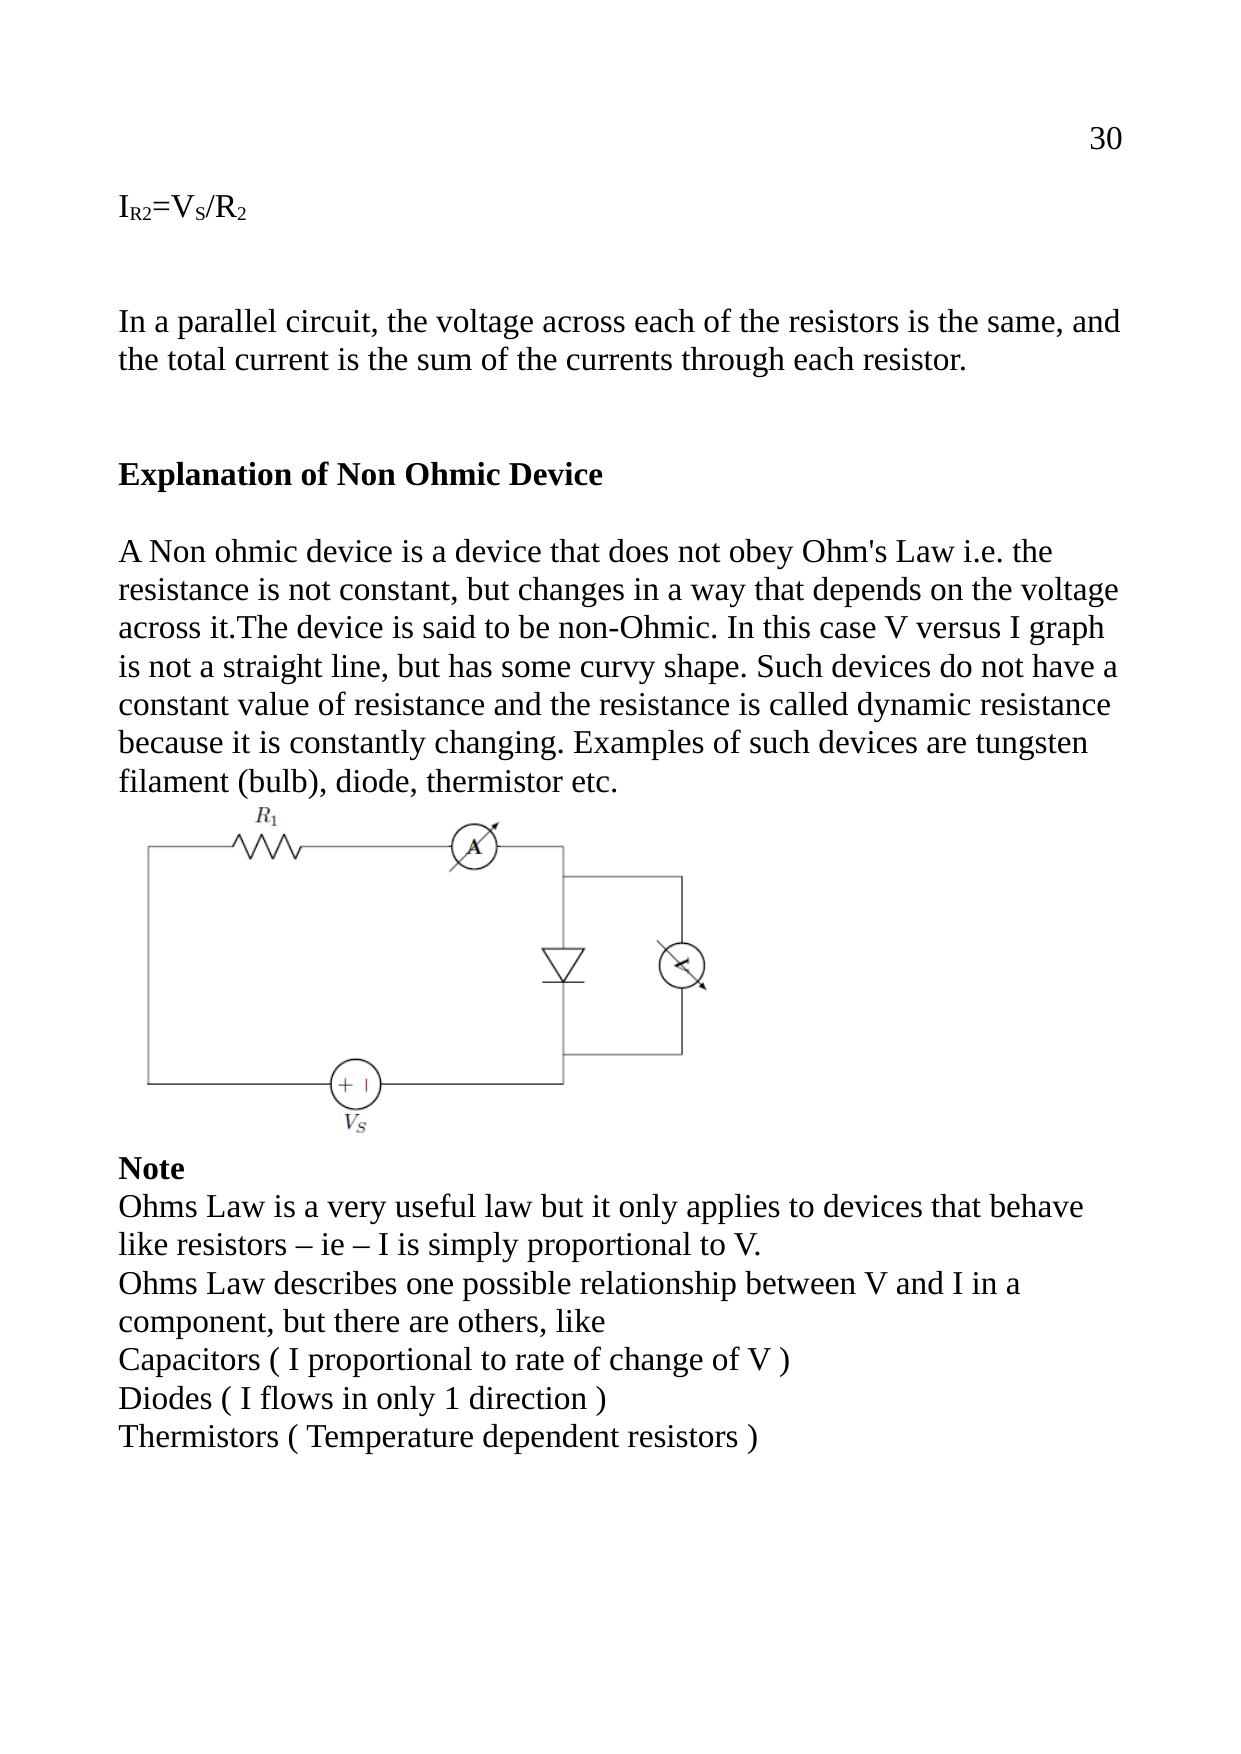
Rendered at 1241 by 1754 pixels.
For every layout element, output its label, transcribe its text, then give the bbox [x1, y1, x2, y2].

text A Non ohmic device is a device that does not obey Ohm's Law i.e. the resistance is not constant, but changes in a way that depends on the voltage across it.The device is said to be non-Ohmic. In this case V versus I graph is not a straight line, but has some curvy shape. Such devices do not have a constant value of resistance and the resistance is called dynamic resistance because it is constantly changing. Examples of such devices are tungsten filament (bulb), diode, thermistor etc. [118, 531, 1122, 799]
text Thermistors ( Temperature dependent resistors ) [118, 1416, 1122, 1455]
text IR2=VS/R2 [118, 186, 1122, 224]
text Diodes ( I flows in only 1 direction ) [118, 1378, 1122, 1416]
picture [118, 799, 740, 1148]
text Ohms Law describes one possible relationship between V and I in a component, but there are others, like [118, 1263, 1122, 1340]
text Capacitors ( I proportional to rate of change of V ) [118, 1340, 1122, 1378]
text Explanation of Non Ohmic Device [118, 454, 1122, 493]
text Note [118, 1148, 1122, 1186]
text In a parallel circuit, the voltage across each of the resistors is the same, and the total current is the sum of the currents through each resistor. [118, 301, 1122, 378]
text Ohms Law is a very useful law but it only applies to devices that behave like resistors – ie – I is simply proportional to V. [118, 1186, 1122, 1263]
